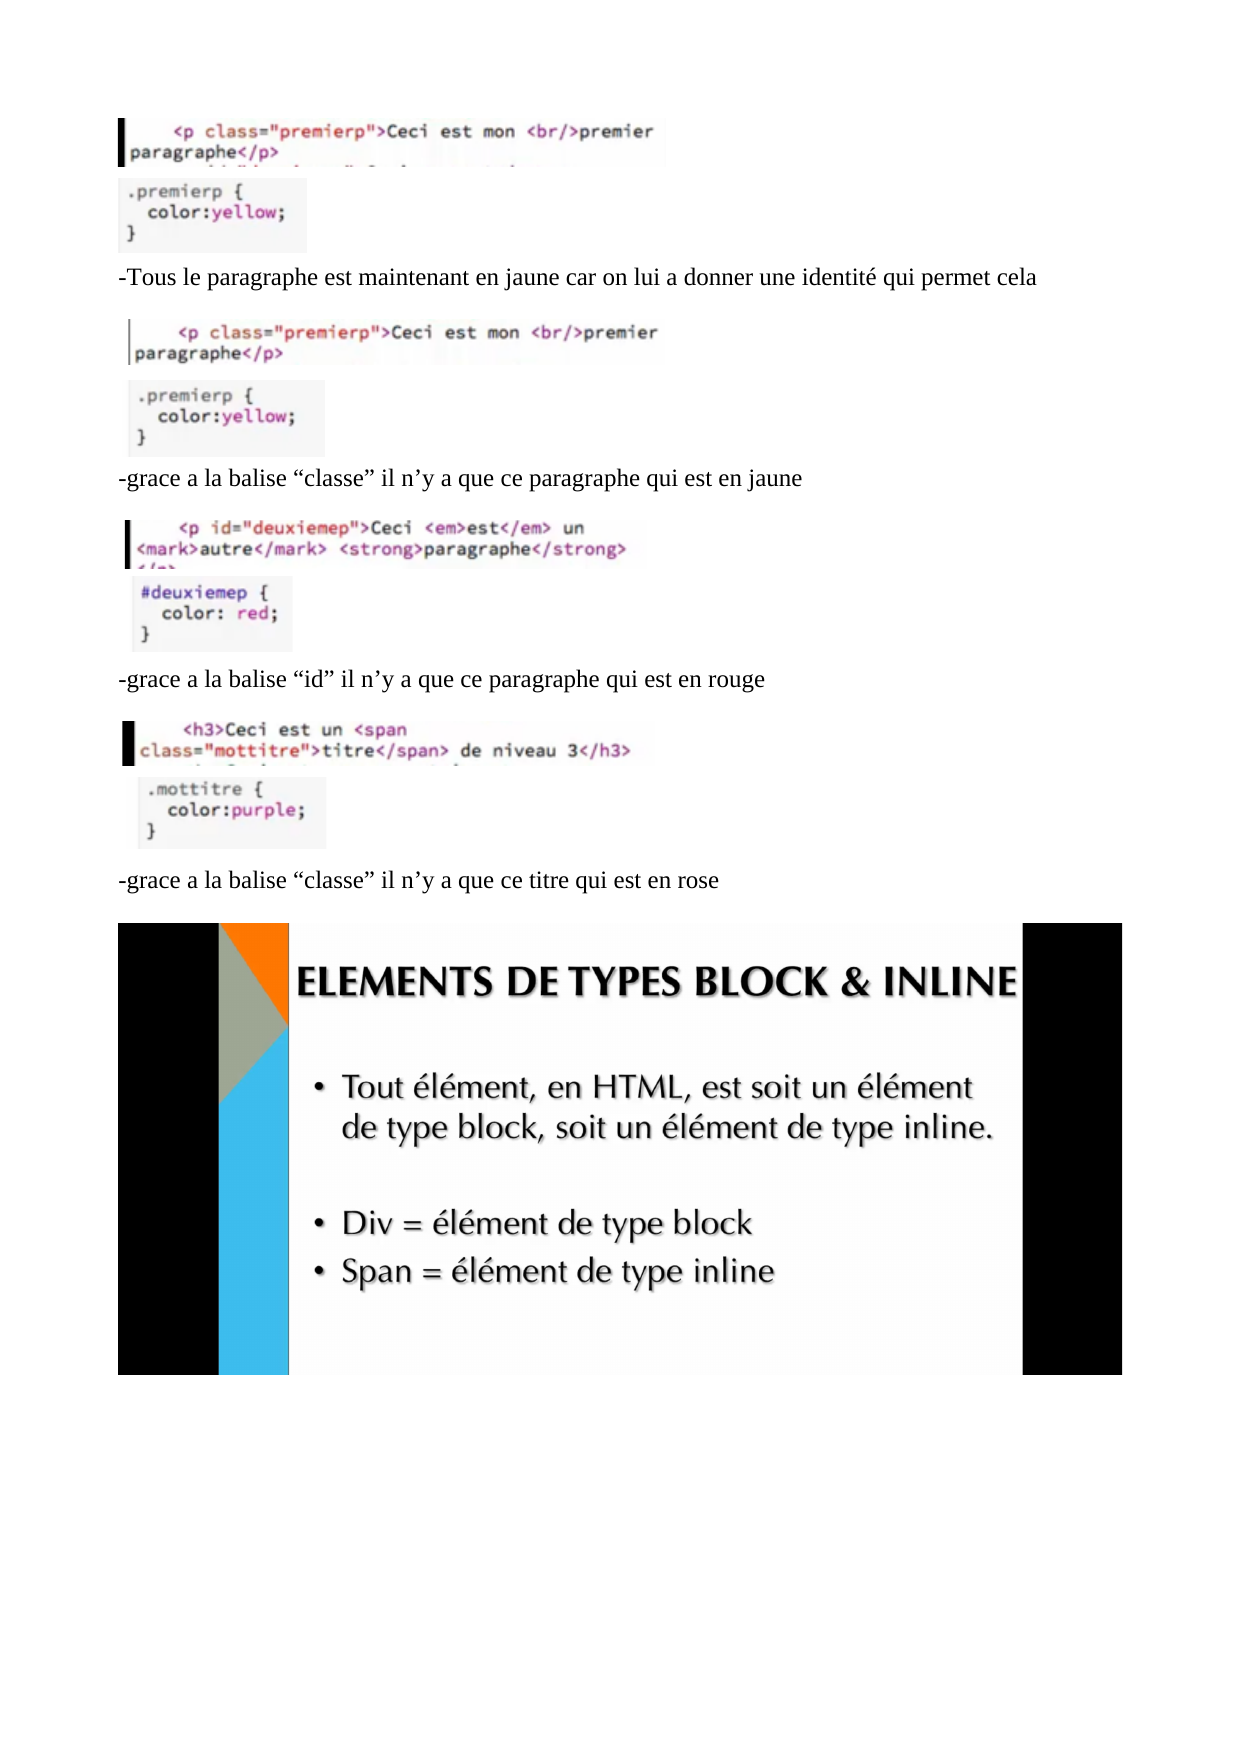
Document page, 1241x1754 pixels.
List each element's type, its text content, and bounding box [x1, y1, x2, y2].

text -grace a la balise “id” il n’y a que ce paragraphe qui est en rouge [118, 664, 1122, 693]
picture [118, 923, 1123, 1375]
picture [121, 380, 325, 457]
picture [126, 777, 327, 849]
text -Tous le paragraphe est maintenant en jaune car on lui a donner une identité qui permet cela [118, 262, 1122, 291]
picture [124, 520, 647, 569]
picture [117, 118, 667, 167]
picture [117, 178, 307, 253]
text -grace a la balise “classe” il n’y a que ce paragraphe qui est en jaune [118, 463, 1122, 492]
picture [122, 721, 656, 766]
picture [128, 576, 293, 652]
text -grace a la balise “classe” il n’y a que ce titre qui est en rose [118, 866, 1122, 894]
picture [128, 319, 665, 365]
